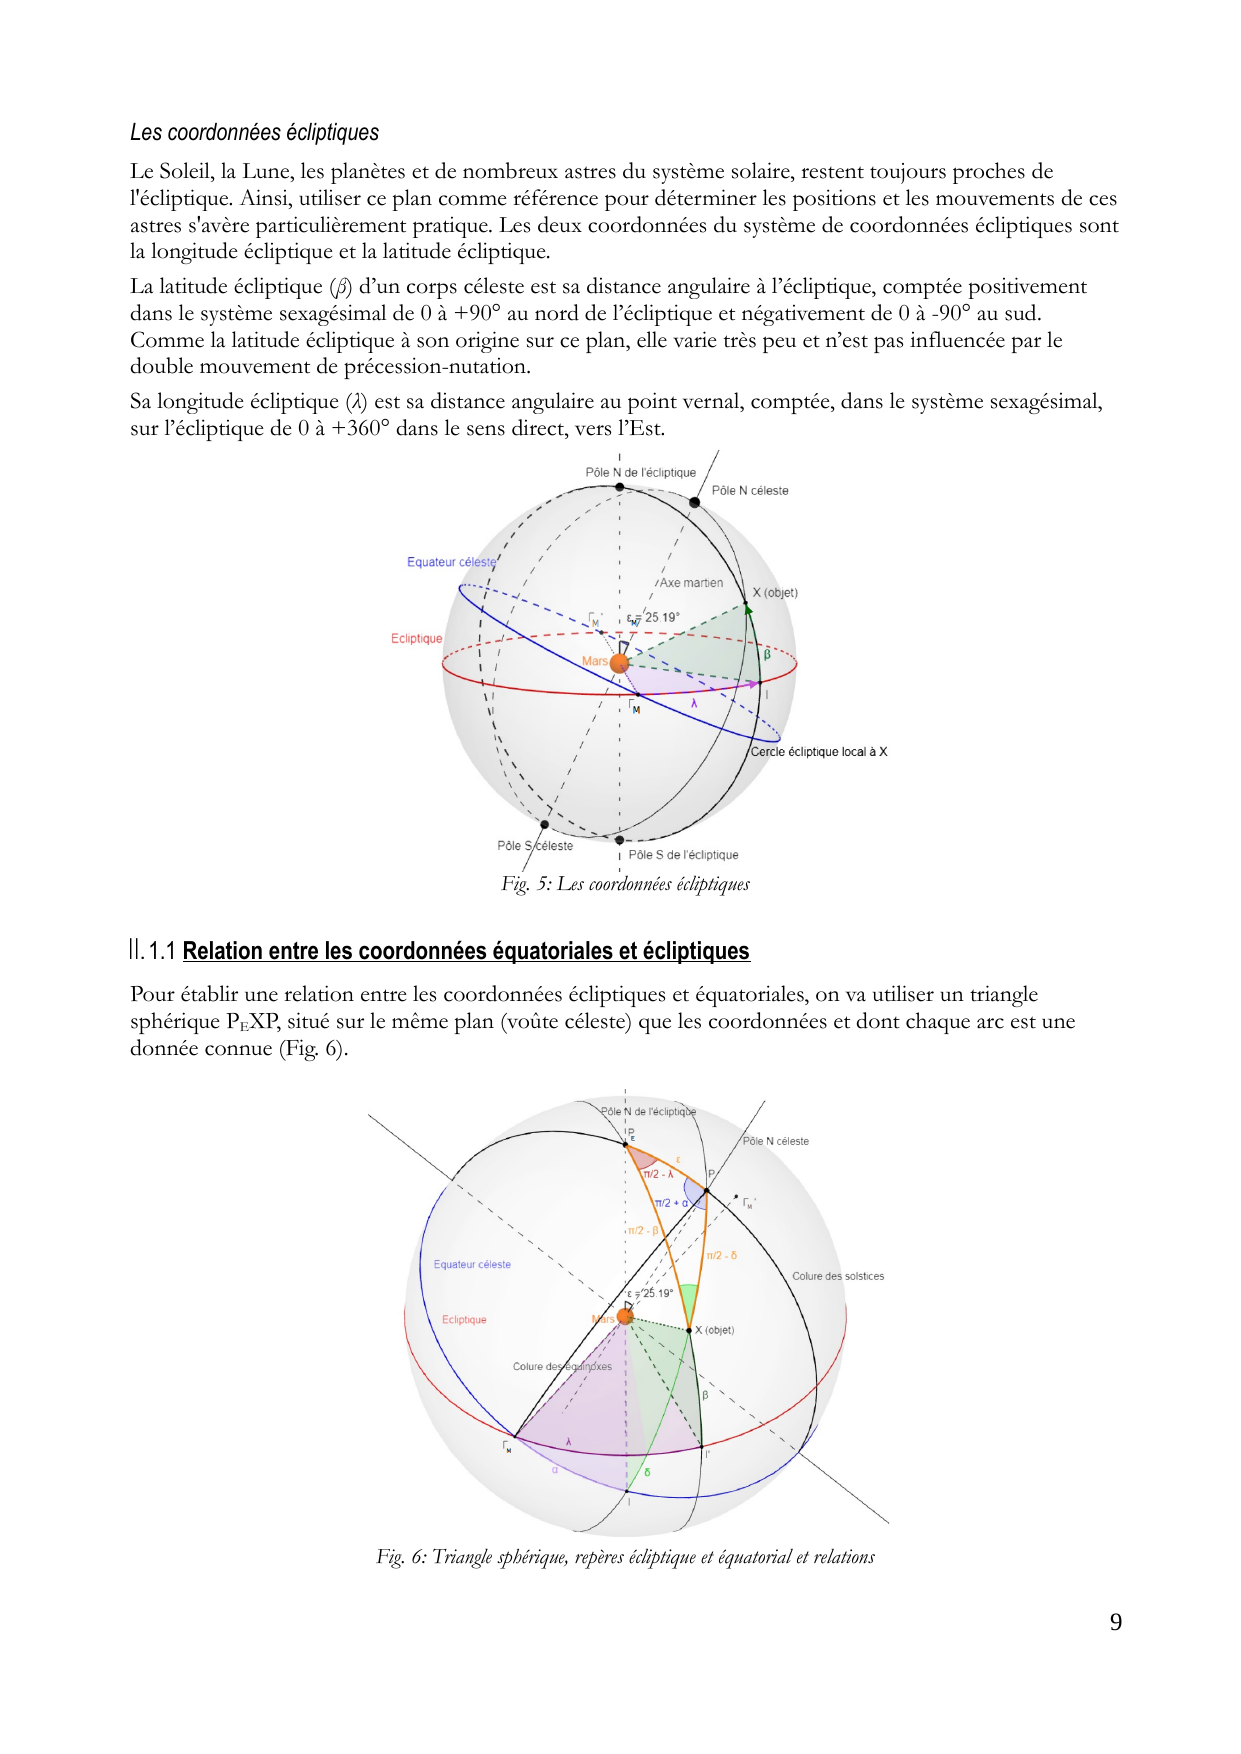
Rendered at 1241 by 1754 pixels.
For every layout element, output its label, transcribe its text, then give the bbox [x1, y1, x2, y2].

text Sa longitude écliptique (λ) est sa distance angulaire au point vernal, comptée, dans le système sexagésimal, sur l’écliptique de 0 à +360° dans le sens direct, vers l’Est. [130, 387, 1122, 441]
text Le Soleil, la Lune, les planètes et de nombreux astres du système solaire, restent toujours proches de l'écliptique. Ainsi, utiliser ce plan comme référence pour déterminer les positions et les mouvements de ces astres s'avère particulièrement pratique. Les deux coordonnées du système de coordonnées écliptiques sont la longitude écliptique et la latitude écliptique. [130, 157, 1122, 265]
text Fig. 6: Triangle sphérique, repères écliptique et équatorial et relations [368, 1545, 884, 1569]
picture [352, 450, 900, 872]
text [368, 1071, 884, 1083]
text II.1.1 Relation entre les coordonnées équatoriales et écliptiques [130, 459, 1122, 966]
picture [362, 1083, 890, 1545]
text La latitude écliptique (β) d’un corps céleste est sa distance angulaire à l’écliptique, comptée positivement dans le système sexagésimal de 0 à +90° au nord de l’écliptique et négativement de 0 à -90° au sud. Comme la latitude écliptique à son origine sur ce plan, elle varie très peu et n’est pas influencée par le double mouvement de précession-nutation. [130, 272, 1122, 380]
text Pour établir une relation entre les coordonnées écliptiques et équatoriales, on va utiliser un triangle sphérique PEXP, situé sur le même plan (voûte céleste) que les coordonnées et dont chaque arc est une donnée connue (Fig. 6). [130, 981, 1122, 1062]
text Fig. 5: Les coordonnées écliptiques [366, 872, 886, 896]
text Les coordonnées écliptiques [130, 118, 1122, 146]
